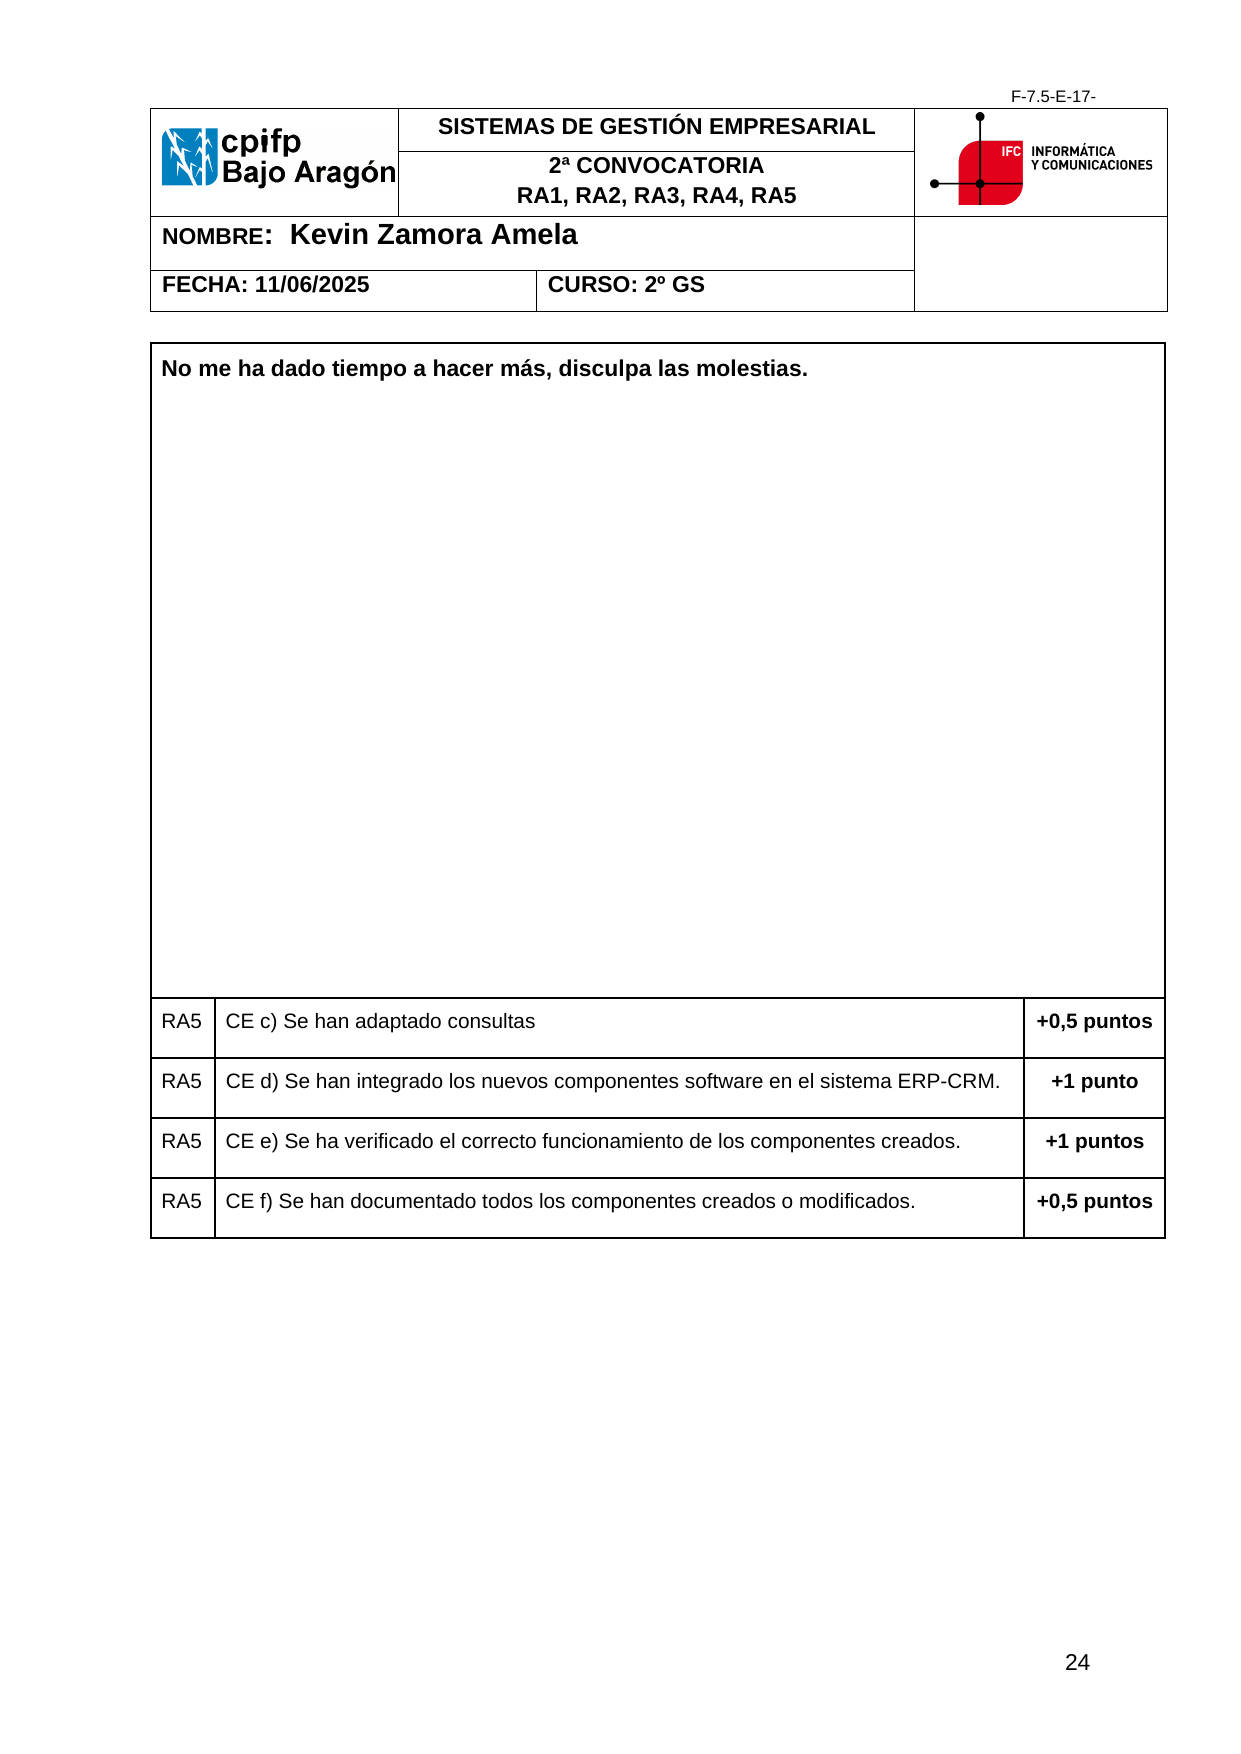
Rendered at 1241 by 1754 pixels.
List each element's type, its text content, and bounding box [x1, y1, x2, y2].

table_cell +1 puntos [1025, 1119, 1164, 1177]
table_cell CE d) Se han integrado los nuevos componentes software en el sistema ERP-CRM. [216, 1059, 1023, 1117]
table_cell CE f) Se han documentado todos los componentes creados o modificados. [216, 1179, 1023, 1237]
table_cell RA5 [152, 1059, 214, 1117]
table_cell RA5 [152, 999, 214, 1057]
table_cell RA5 [152, 1119, 214, 1177]
table_cell CE c) Se han adaptado consultas [216, 999, 1023, 1057]
picture [930, 112, 1153, 205]
table_cell RA5 [152, 1179, 214, 1237]
table_cell +0,5 puntos [1025, 999, 1164, 1057]
table_cell +1 punto [1025, 1059, 1164, 1117]
table_cell +0,5 puntos [1025, 1179, 1164, 1237]
table_cell No me ha dado tiempo a hacer más, disculpa las molestias. [152, 344, 1164, 997]
picture [161, 127, 397, 190]
table_cell CE e) Se ha verificado el correcto funcionamiento de los componentes creados. [216, 1119, 1023, 1177]
